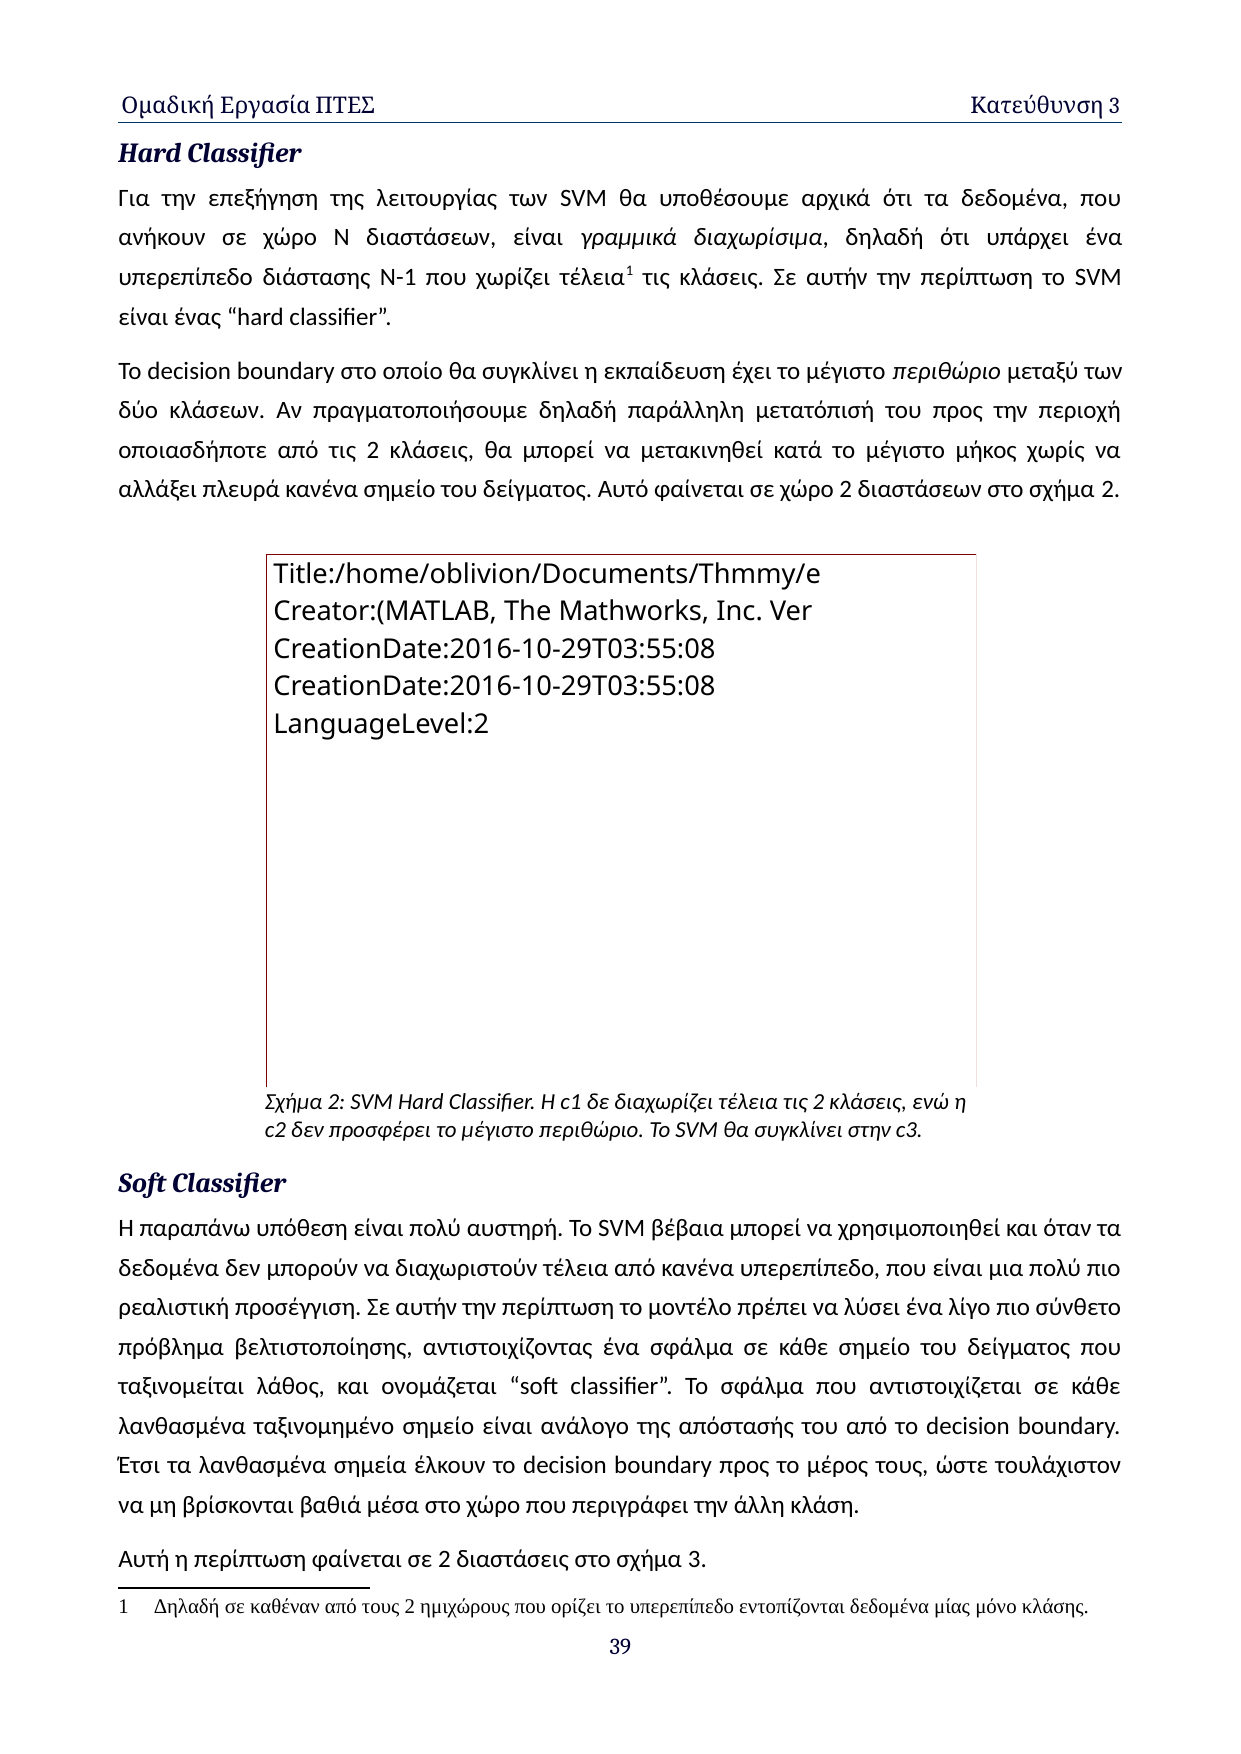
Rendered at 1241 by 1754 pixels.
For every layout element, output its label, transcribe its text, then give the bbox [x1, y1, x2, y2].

text Αυτή η περίπτωση φαίνεται σε 2 διαστάσεις στο σχήμα 3. [118, 1543, 1122, 1574]
text Σχήμα 2: SVM Hard Classifier. Η c1 δε διαχωρίζει τέλεια τις 2 κλάσεις, ενώ η c2 δεν προσφέρει το μέγιστο περιθώριο. Το SVM θα συγκλίνει στην c3. [264, 553, 976, 1143]
text Η παραπάνω υπόθεση είναι πολύ αυστηρή. Το SVM βέβαια μπορεί να χρησιμοποιηθεί και όταν τα δεδομένα δεν μπορούν να διαχωριστούν τέλεια από κανένα υπερεπίπεδο, που είναι μια πολύ πιο ρεαλιστική προσέγγιση. Σε αυτήν την περίπτωση το μοντέλο πρέπει να λύσει ένα λίγο πιο σύνθετο πρόβλημα βελτιστοποίησης, αντιστοιχίζοντας ένα σφάλμα σε κάθε σημείο του δείγματος που ταξινομείται λάθος, και ονομάζεται “soft classifier”. Το σφάλμα που αντιστοιχίζεται σε κάθε λανθασμένα ταξινομημένο σημείο είναι ανάλογο της απόστασής του από το decision boundary. Έτσι τα λανθασμένα σημεία έλκουν το decision boundary προς το μέρος τους, ώστε τουλάχιστον να μη βρίσκονται βαθιά μέσα στο χώρο που περιγράφει την άλλη κλάση. [118, 1212, 1122, 1520]
text Το decision boundary στο οποίο θα συγκλίνει η εκπαίδευση έχει το μέγιστο περιθώριο μεταξύ των δύο κλάσεων. Αν πραγματοποιήσουμε δηλαδή παράλληλη μετατόπισή του προς την περιοχή οποιασδήποτε από τις 2 κλάσεις, θα μπορεί να μετακινηθεί κατά το μέγιστο μήκος χωρίς να αλλάξει πλευρά κανένα σημείο του δείγματος. Αυτό φαίνεται σε χώρο 2 διαστάσεων στο σχήμα 2. [118, 355, 1122, 504]
subtitle Hard Classifier [118, 137, 1122, 169]
subtitle Soft Classifier [118, 1168, 1122, 1200]
text Για την επεξήγηση της λειτουργίας των SVM θα υποθέσουμε αρχικά ότι τα δεδομένα, που ανήκουν σε χώρο N διαστάσεων, είναι γραμμικά διαχωρίσιμα, δηλαδή ότι υπάρχει ένα υπερεπίπεδο διάστασης N-1 που χωρίζει τέλεια τις κλάσεις. Σε αυτήν την περίπτωση το SVM είναι ένας “hard classifier”. [118, 182, 1122, 331]
text Δηλαδή σε καθέναν από τους 2 ημιχώρους που ορίζει το υπερεπίπεδο εντοπίζονται δεδομένα μίας μόνο κλάσης. [118, 1594, 1122, 1618]
